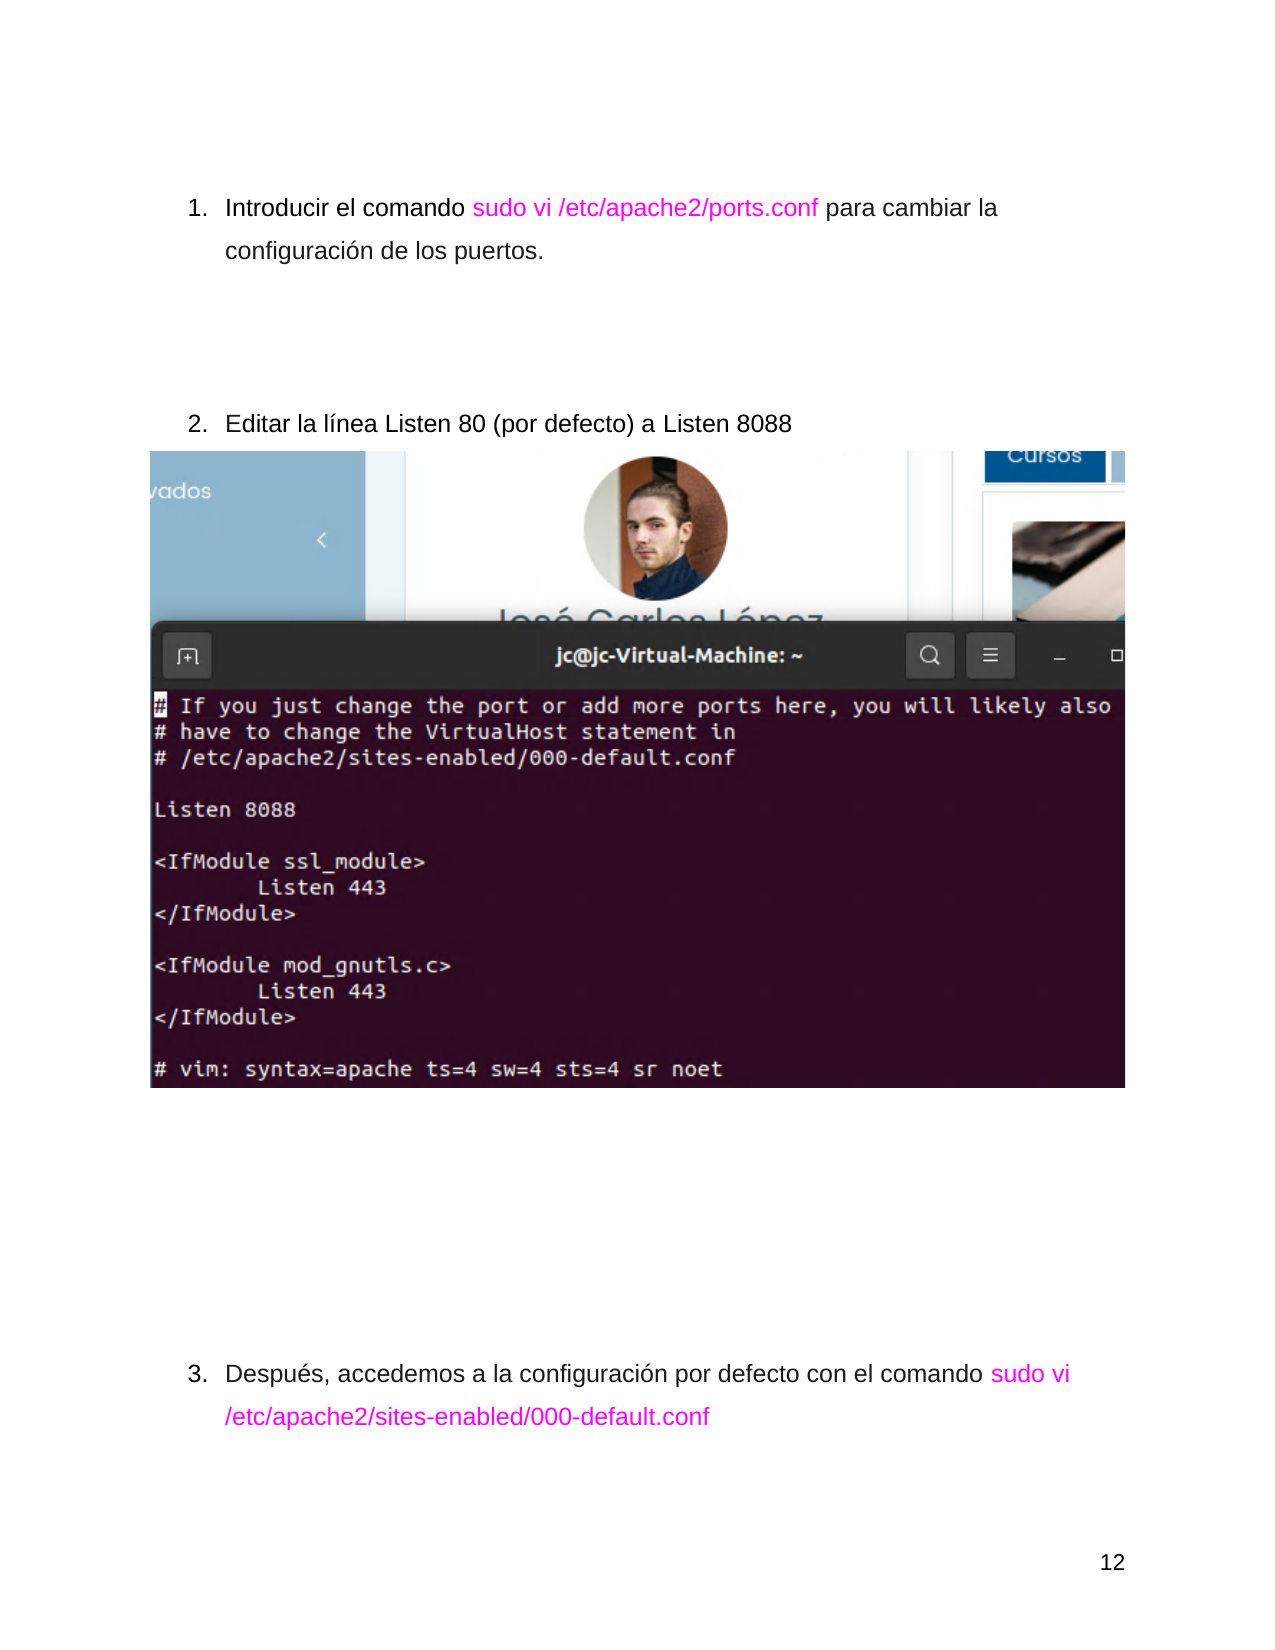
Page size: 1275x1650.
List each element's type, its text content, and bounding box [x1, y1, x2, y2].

picture [150, 451, 1125, 1088]
list Introducir el comando sudo vi /etc/apache2/ports.conf para cambiar la configuración de los puertos. [187, 193, 1125, 265]
list Editar la línea Listen 80 (por defecto) a Listen 8088 [187, 409, 1125, 437]
list Después, accedemos a la configuración por defecto con el comando sudo vi /etc/apache2/sites-enabled/000-default.conf [187, 1359, 1125, 1431]
